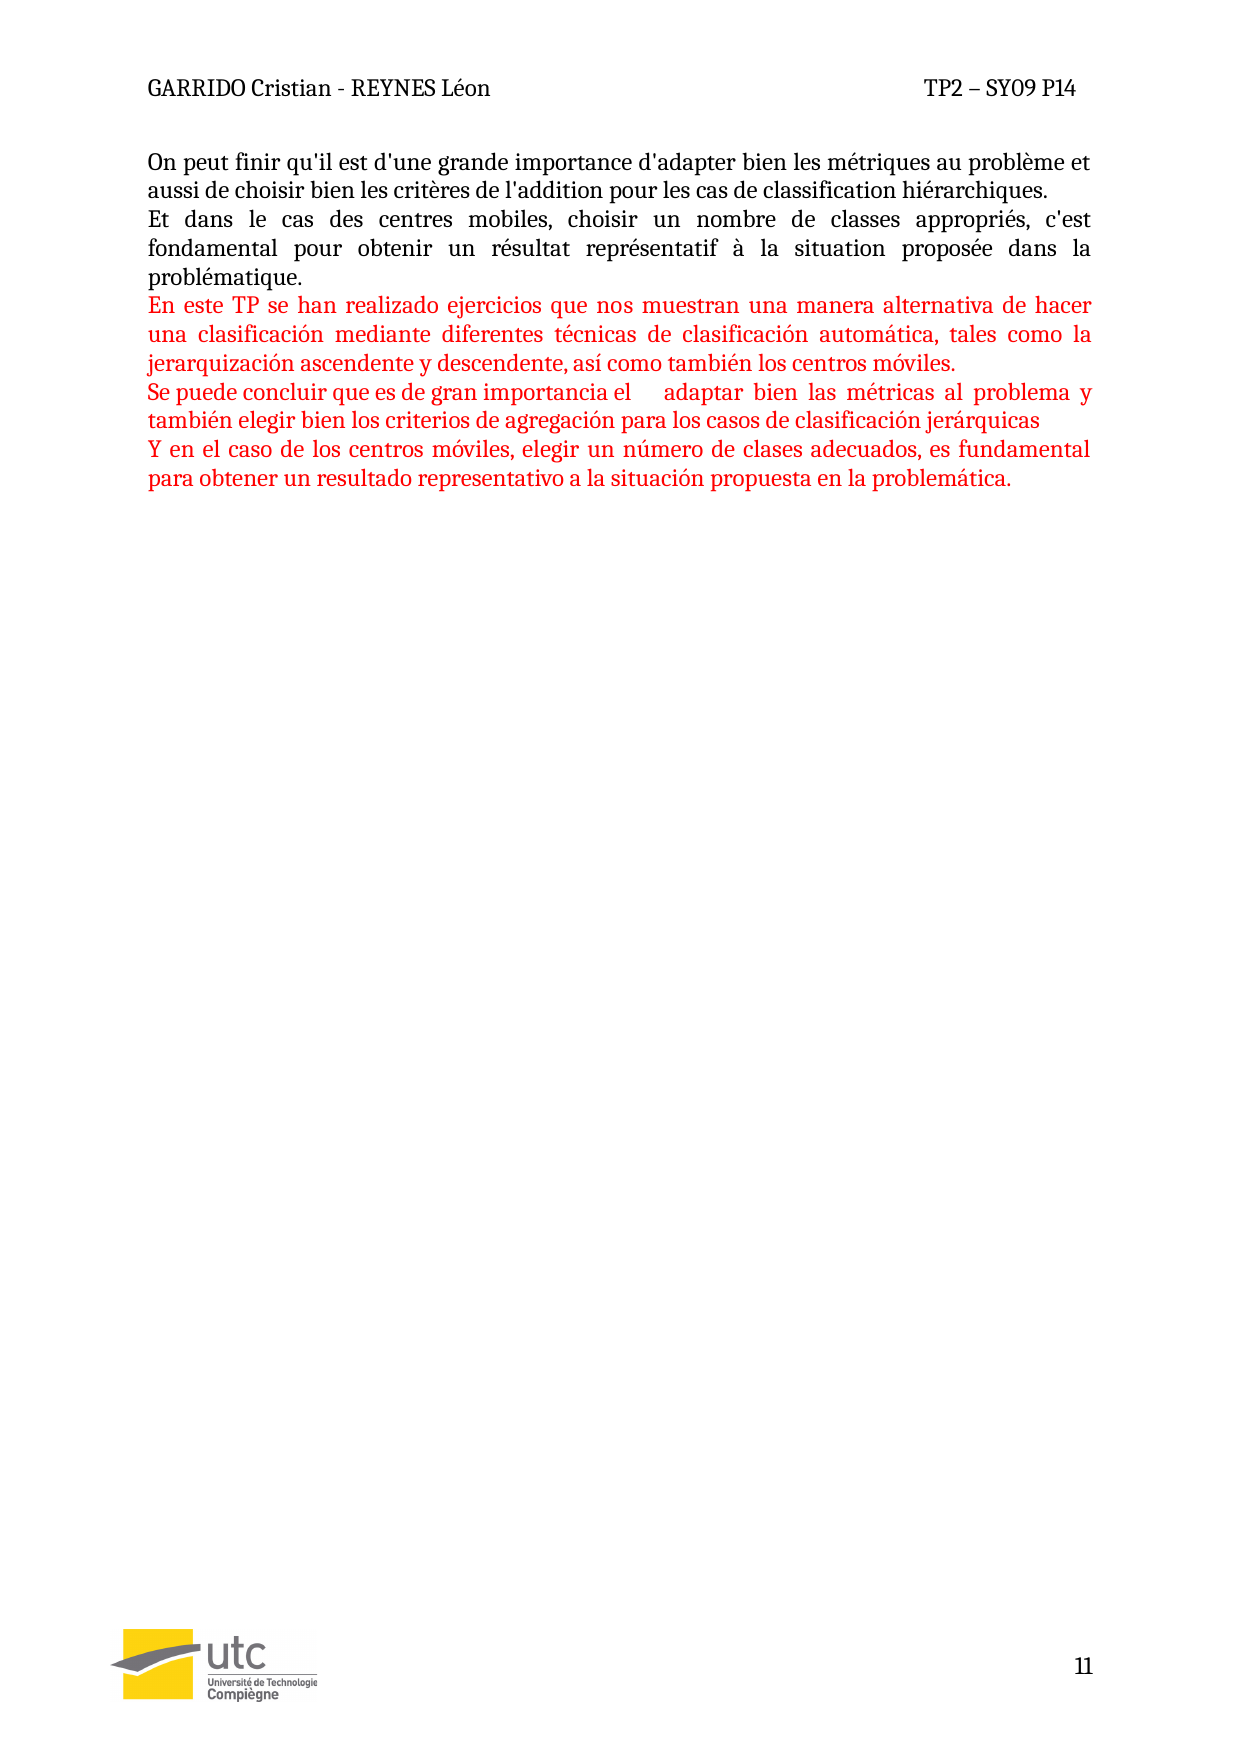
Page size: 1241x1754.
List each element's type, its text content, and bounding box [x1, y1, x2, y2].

text Y en el caso de los centros móviles, elegir un número de clases adecuados, es fundamental para obtener un resultado representativo a la situación propuesta en la problemática. [148, 435, 1093, 493]
text Se puede concluir que es de gran importancia el adaptar bien las métricas al problema y también elegir bien los criterios de agregación para los casos de clasificación jerárquicas [148, 378, 1093, 435]
text Et dans le cas des centres mobiles, choisir un nombre de classes appropriés, c'est fondamental pour obtenir un résultat représentatif à la situation proposée dans la problématique. [148, 205, 1093, 291]
text On peut finir qu'il est d'une grande importance d'adapter bien les métriques au problème et aussi de choisir bien les critères de l'addition pour les cas de classification hiérarchiques. [148, 148, 1093, 205]
text En este TP se han realizado ejercicios que nos muestran una manera alternativa de hacer una clasificación mediante diferentes técnicas de clasificación automática, tales como la jerarquización ascendente y descendente, así como también los centros móviles. [148, 291, 1093, 378]
picture [110, 1629, 318, 1702]
